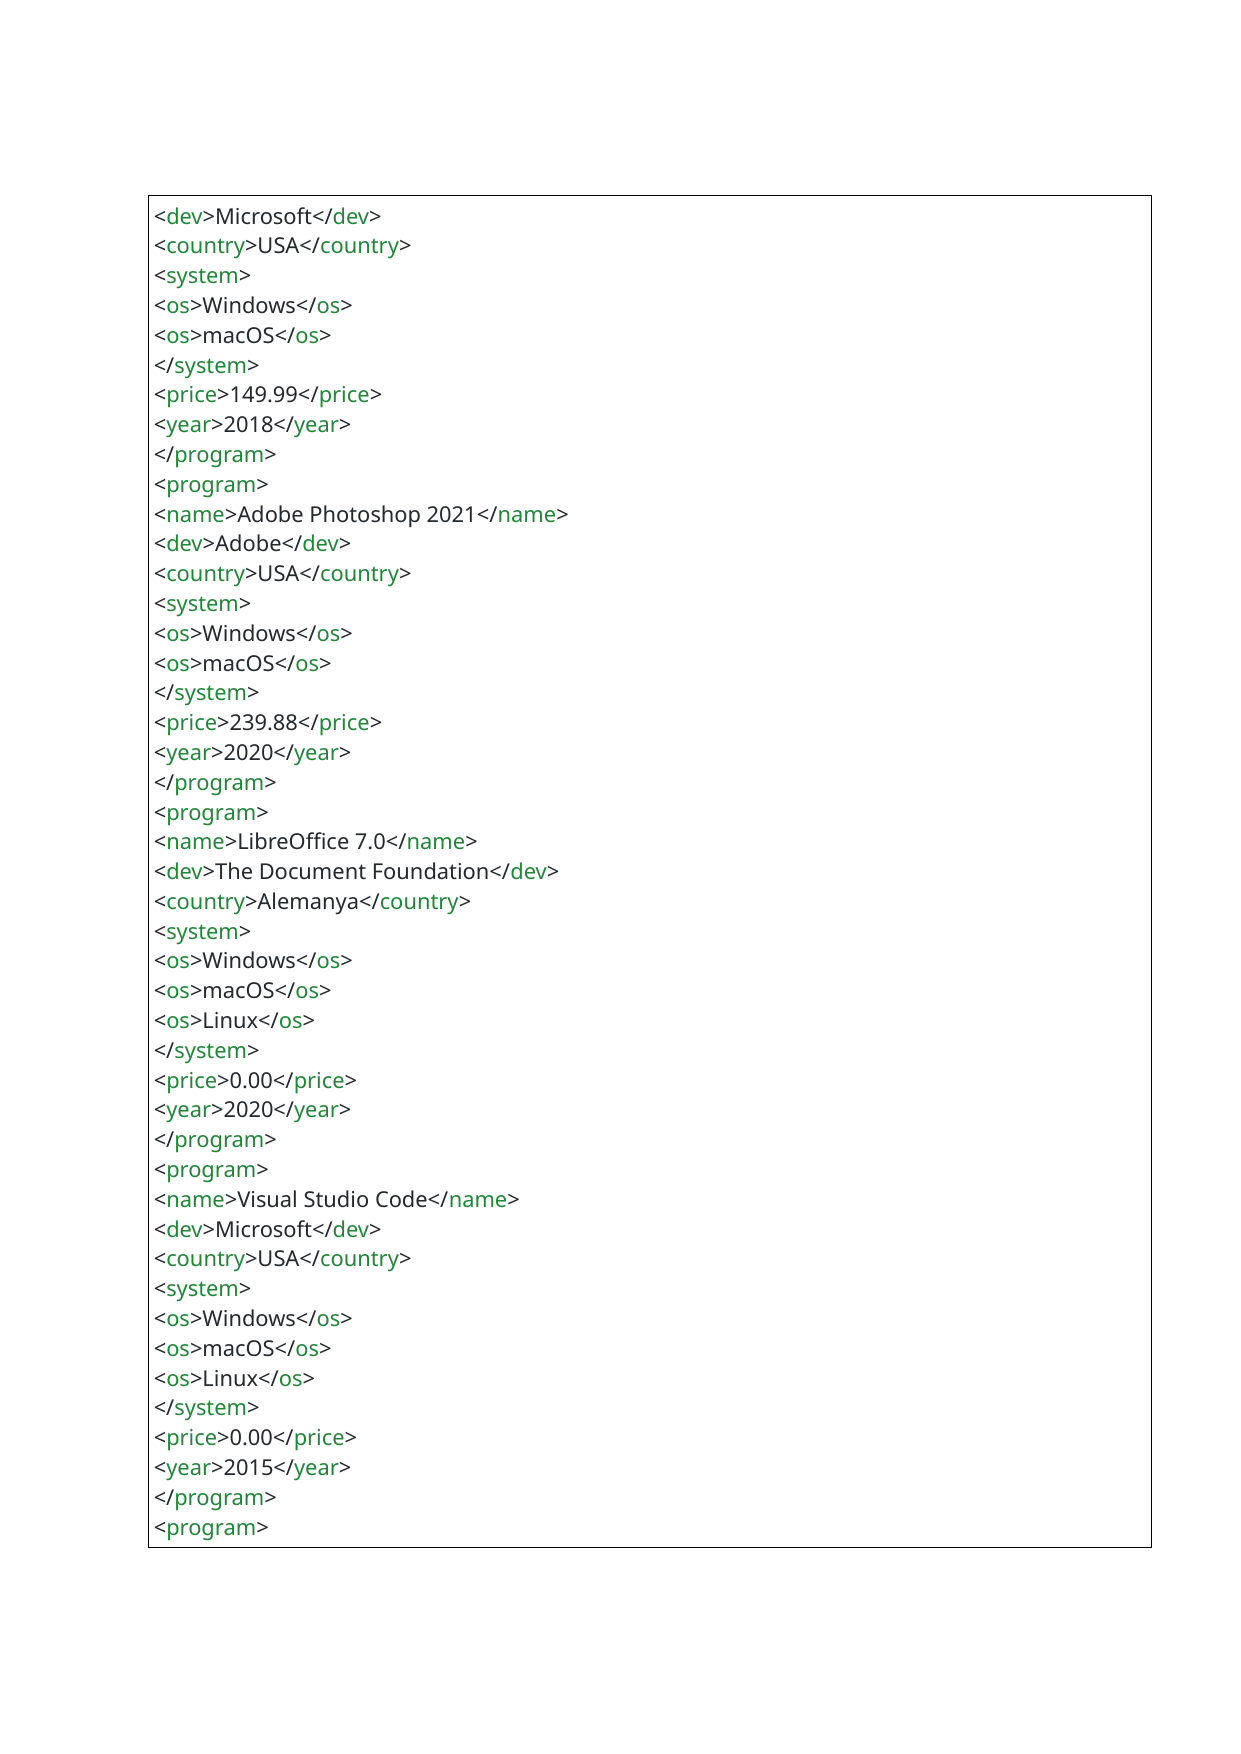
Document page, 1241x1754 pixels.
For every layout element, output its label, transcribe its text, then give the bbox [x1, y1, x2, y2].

table_header <dev>Microsoft</dev> <country>USA</country> <system> <os>Windows</os> <os>macOS</os> </system> <price>149.99</price> <year>2018</year> </program> <program> <name>Adobe Photoshop 2021</name> <dev>Adobe</dev> <country>USA</country> <system> <os>Windows</os> <os>macOS</os> </system> <price>239.88</price> <year>2020</year> </program> <program> <name>LibreOffice 7.0</name> <dev>The Document Foundation</dev> <country>Alemanya</country> <system> <os>Windows</os> <os>macOS</os> <os>Linux</os> </system> <price>0.00</price> <year>2020</year> </program> <program> <name>Visual Studio Code</name> <dev>Microsoft</dev> <country>USA</country> <system> <os>Windows</os> <os>macOS</os> <os>Linux</os> </system> <price>0.00</price> <year>2015</year> </program> <program> [149, 196, 1151, 1547]
